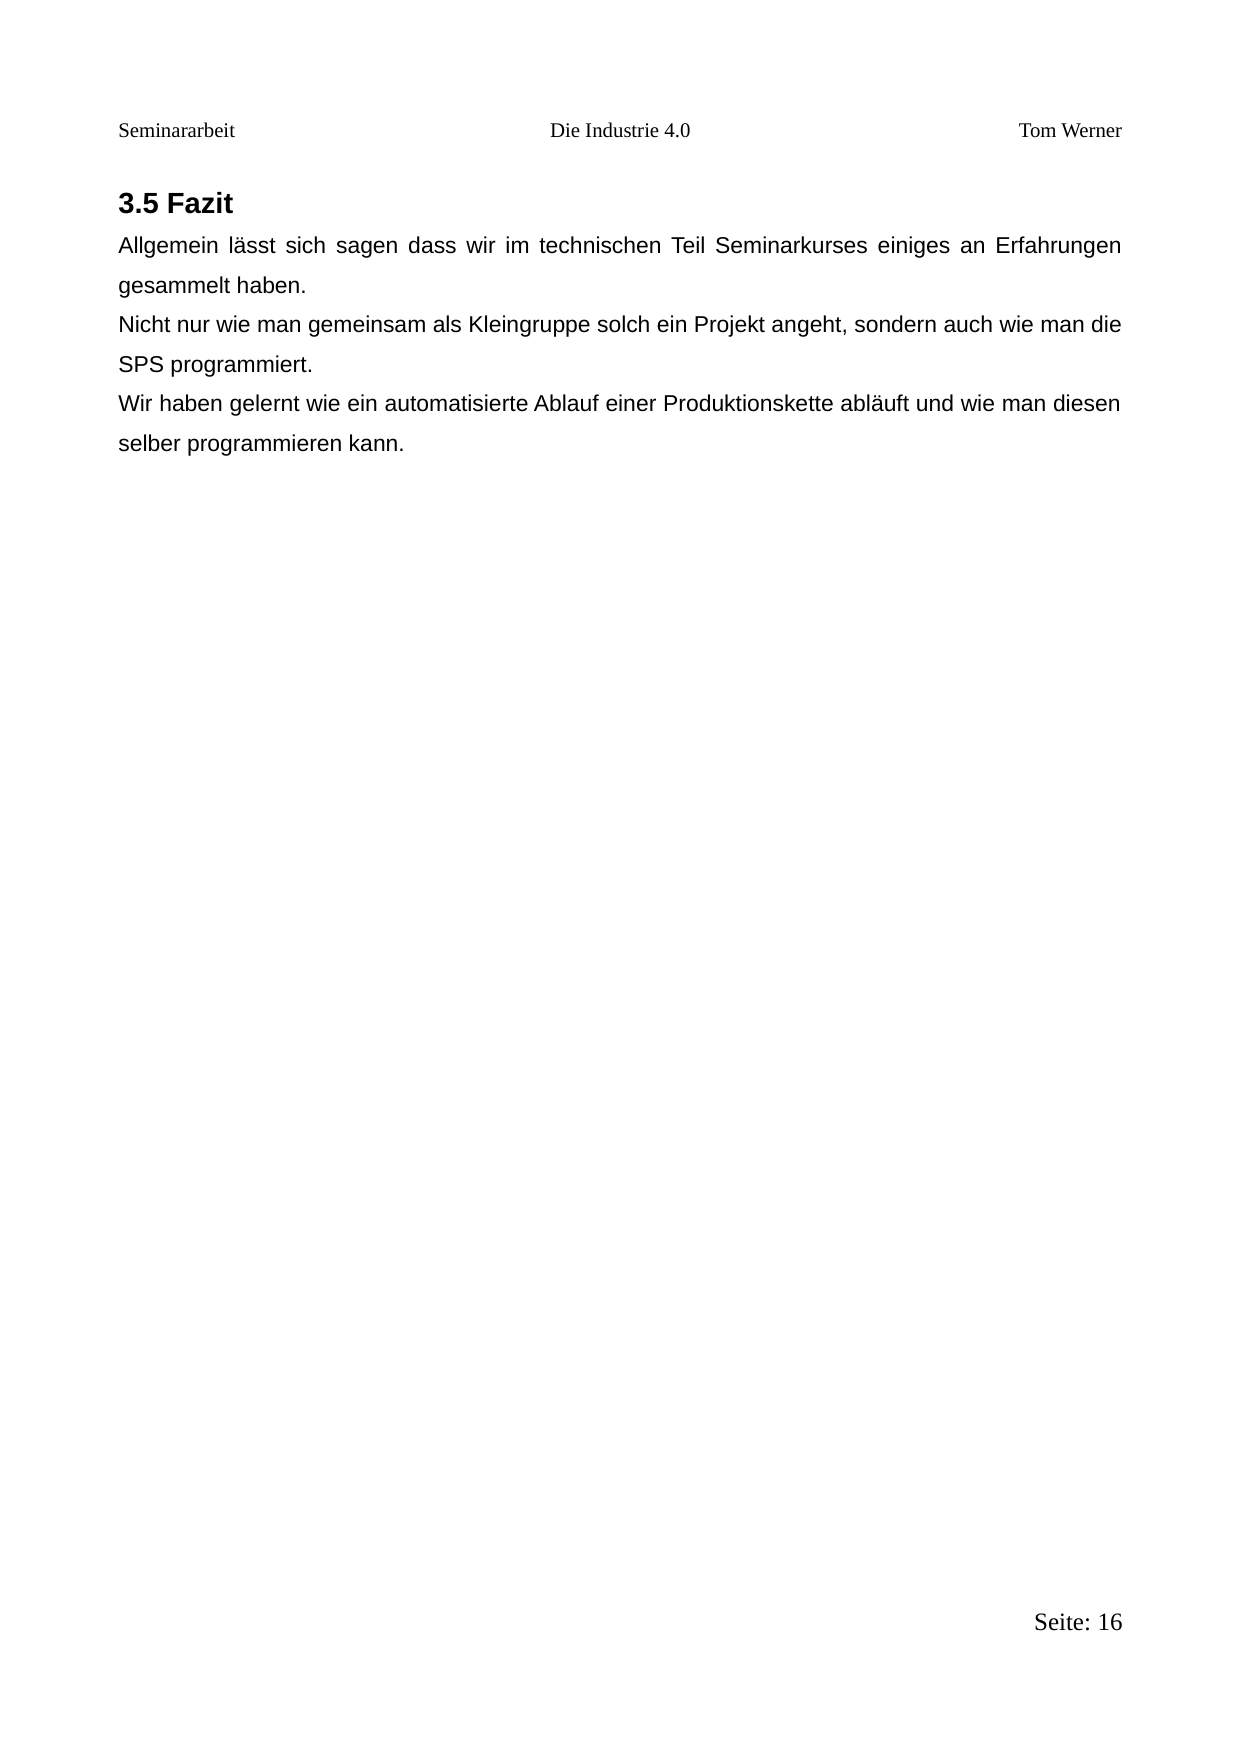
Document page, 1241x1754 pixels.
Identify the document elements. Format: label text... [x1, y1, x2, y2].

subtitle 3.5 Fazit [118, 186, 1122, 220]
text Allgemein lässt sich sagen dass wir im technischen Teil Seminarkurses einiges an Erfahrungen gesammelt haben. Nicht nur wie man gemeinsam als Kleingruppe solch ein Projekt angeht, sondern auch wie man die SPS programmiert. Wir haben gelernt wie ein automatisierte Ablauf einer Produktionskette abläuft und wie man diesen selber programmieren kann. [118, 232, 1122, 456]
